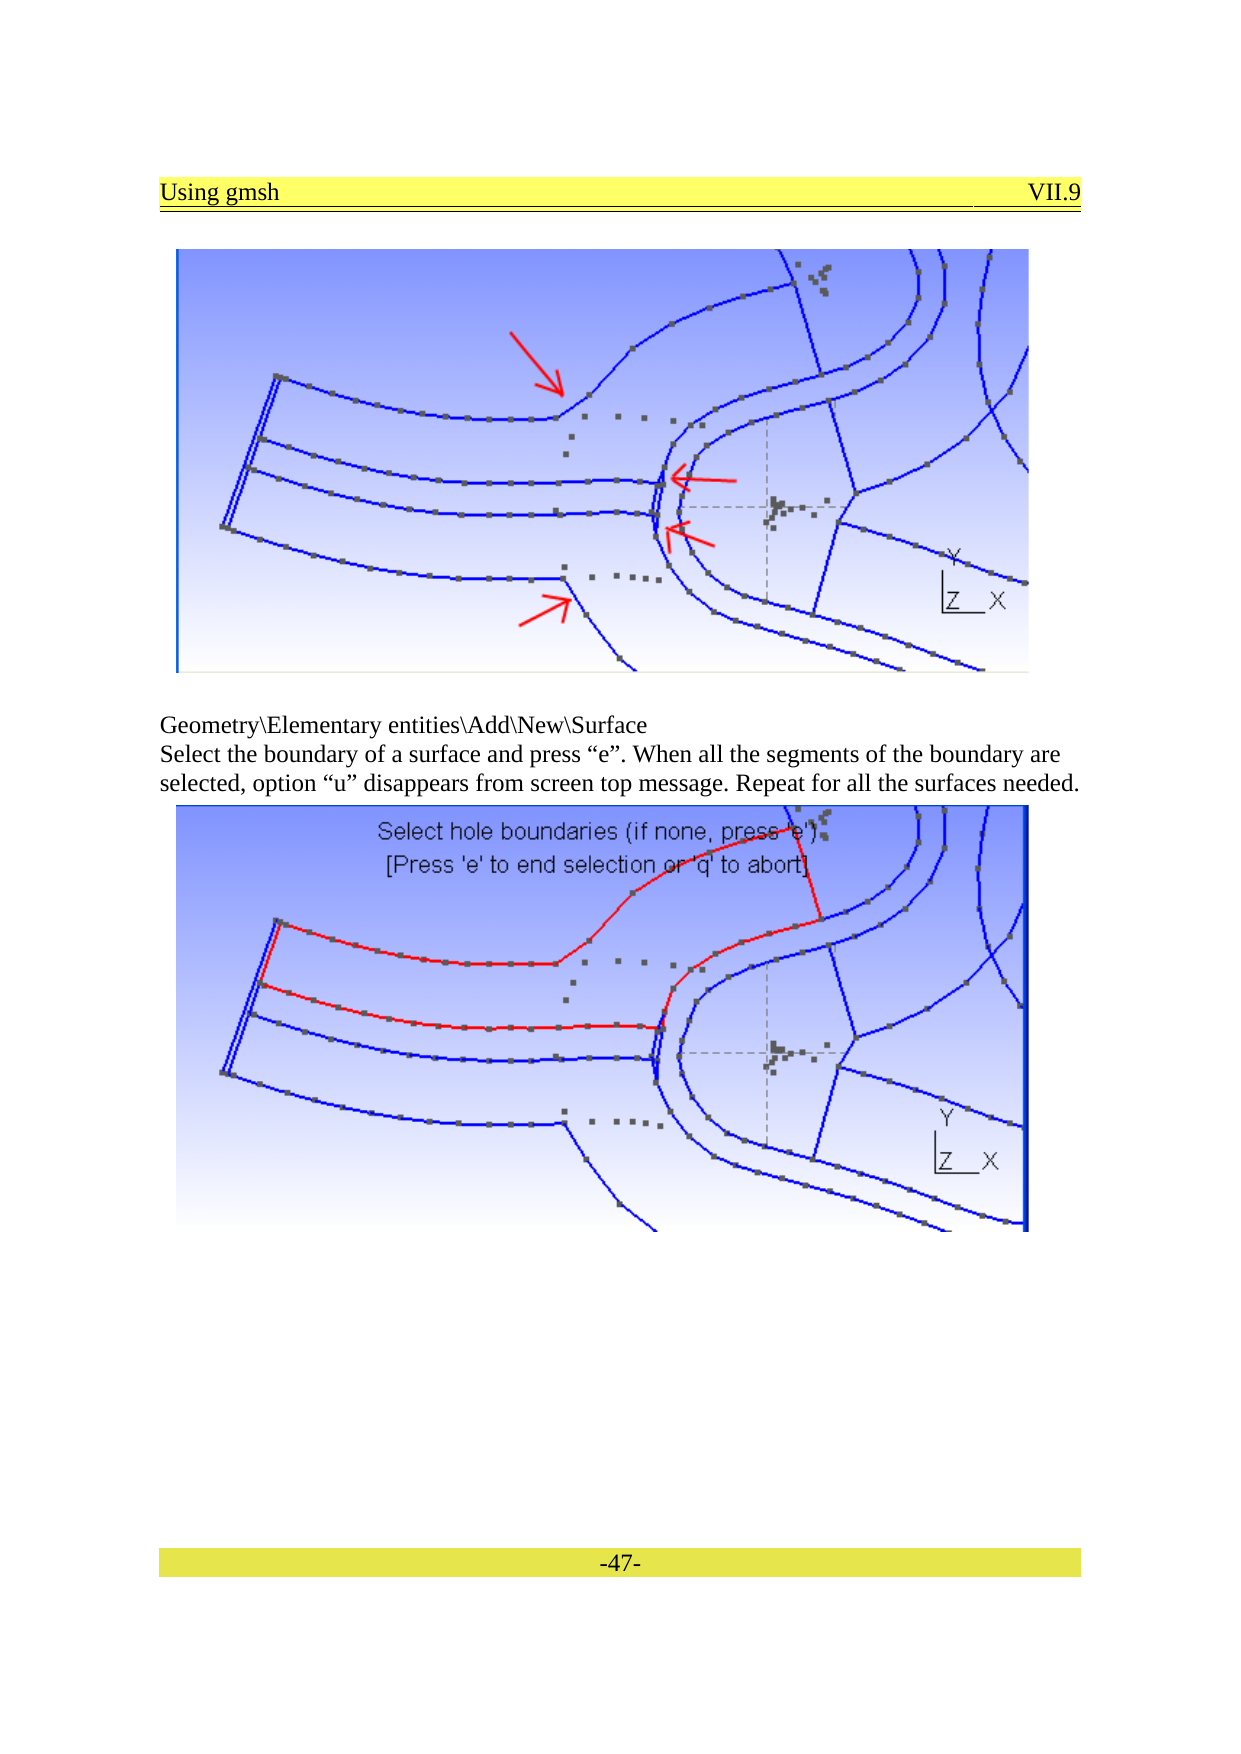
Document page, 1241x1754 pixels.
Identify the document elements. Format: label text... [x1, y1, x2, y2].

text Select the boundary of a surface and press “e”. When all the segments of the boundary are selected, option “u” disappears from screen top message. Repeat for all the surfaces needed. [159, 739, 1081, 797]
text Geometry\Elementary entities\Add\New\Surface [159, 710, 1081, 739]
picture [176, 805, 1029, 1232]
picture [176, 249, 1029, 673]
